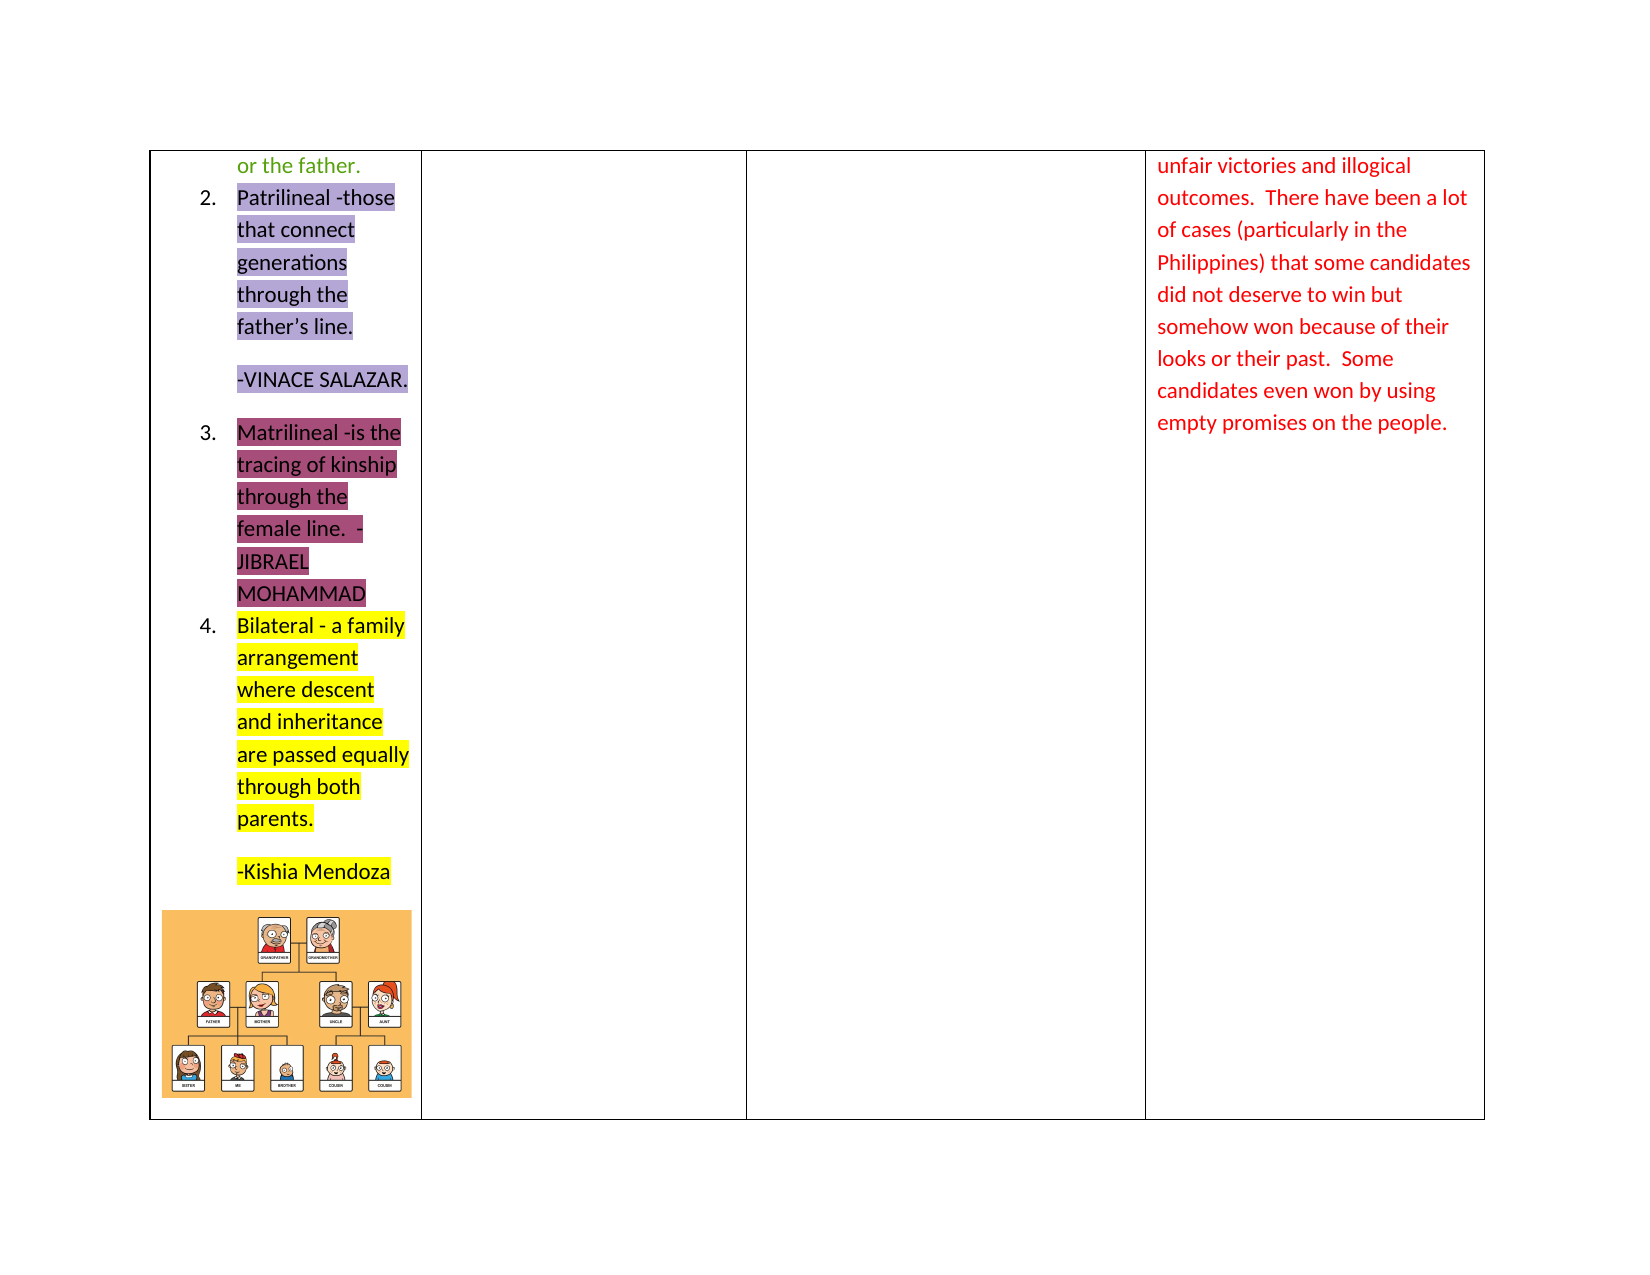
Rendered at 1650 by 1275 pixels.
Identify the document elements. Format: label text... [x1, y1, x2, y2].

table_cell By kinship (relatedness): By blood (consanguineal) - also known as Consanguineal kinship - considered as the most basic and general form of relations Ex. relationship between siblings, nieces/nephews, aunts/uncles, parents and their children, etc. By law (affinal kinship) - In law, affinity is the kinship relationship created or that exists between two people as a result of someone's marriage. - In law, affinity may be relevant in relation to prohibitions on incestuous sexual relations. Ex. In Michigan, sexual contact between persons related by blood is chargeable as criminal sexual conduct. Maranao By Ritual: 1. Compadrazgo - ritualized form of co-parenthood or family. Ex. Baptism, Confirmation, Marriage By Marriage: Endogamy - marriage within local community, clan or tribe Exogamy - required to marry outside their own group, community, or social classes. Polygamy - the practice of having more than one partner or sexual mate. > Polygyny - a man has multiple female partners or mates. > Polyandry - a woman has multiple male partners and mates. Monogamy - “one union“. Refers to the marriage or sexual partnering custom or practice where an individual has only one partner or mate. Referred Marriage and Arranged Marriages: 1. Child Marriage - when parents arrange the marriage of their child long before marriage takes place. 2. Exchange Marriage - reciprocal exchange of spouses between two countries/race 3. Diplomatic Marriage - arranged marriage established between two royal or political families 4. Modern Arranged Marriage - the child’s parents, with consent of the child, choose from several possible mates. By Family: 1. Nuclear Family - type of family group consisting of two parents and their children. 2. Extended Family - a family which extends beyond the nuclear family to include grandparents and other relatives. 3. Blended Family - type of family where the parents have a child/ren from previous marital relationships (Complex Family) By Preferred Residence/Household: Patrilocal - occurs when married couples stay in the house of the husband’s relatives or near the husband’s kin Matrilocal - happens when the couples live with the wife’s relatives or near the wife’s kin Biolocal - happens when the newly-wed couple stay with the husband’s relatives and the wife’s kin alternately Neolocal - living or located away from both husband’s and the wife’s relatives. By Descent and Lineage Descent - a biological relationship that often refers to an individual’s child or offspring or his/her parents and ancestry Lineage - direct descent from an ancestor; ancestry or pedigree. The line descendants of a particular ancestor or family Unilineal - tracing descent either exclusively in the side of the mother or the father. Patrilineal -those that connect generations through the father’s line. -VINACE SALAZAR. Matrilineal -is the tracing of kinship through the female line. -JIBRAEL MOHAMMAD Bilateral - a family arrangement where descent and inheritance are passed equally through both parents. -Kishia Mendoza [151, 151, 421, 1119]
picture [161, 910, 412, 1098]
table_cell By business organizations: sole proprietorship- owned and run by one individual who receives all profits and has unlimited responsibility for all losses. -no legal distinction between the owner and the business entity. -owners do not necessarily need to be alone, they can employ other people. partnership- is an arrangement between two or more people to oversee business operations and share its profits and liabilities. -The partners in a partnership may be individuals, businesses, interest-based organizations, schools, governments or combinations. cooperatives - an autonomous association of persons united voluntarily to meet their common economic, social, and cultural needs aspirations through a jointly-owned enterprise. - democratically owned by their members, with each member having one vote in electing the board of directors. corporations - is a business entity that is owned by shareholder(s), who elect a board of directors to oversee the organization’s activities Meanings: National -may refer to the goods and services which a country is able to produce at any given time using all the natural, human and capital resources available to it. Transnational - is an extending or operating across national; boundaries; - it is a multinational company Multinational - includes or involves several countries or individuals of several nationalities; - it is a company operating in several countries. [747, 151, 1145, 1119]
table_cell [422, 151, 746, 1119]
table_cell unfair victories and illogical outcomes. There have been a lot of cases (particularly in the Philippines) that some candidates did not deserve to win but somehow won because of their looks or their past. Some candidates even won by using empty promises on the people. [1146, 151, 1484, 1119]
